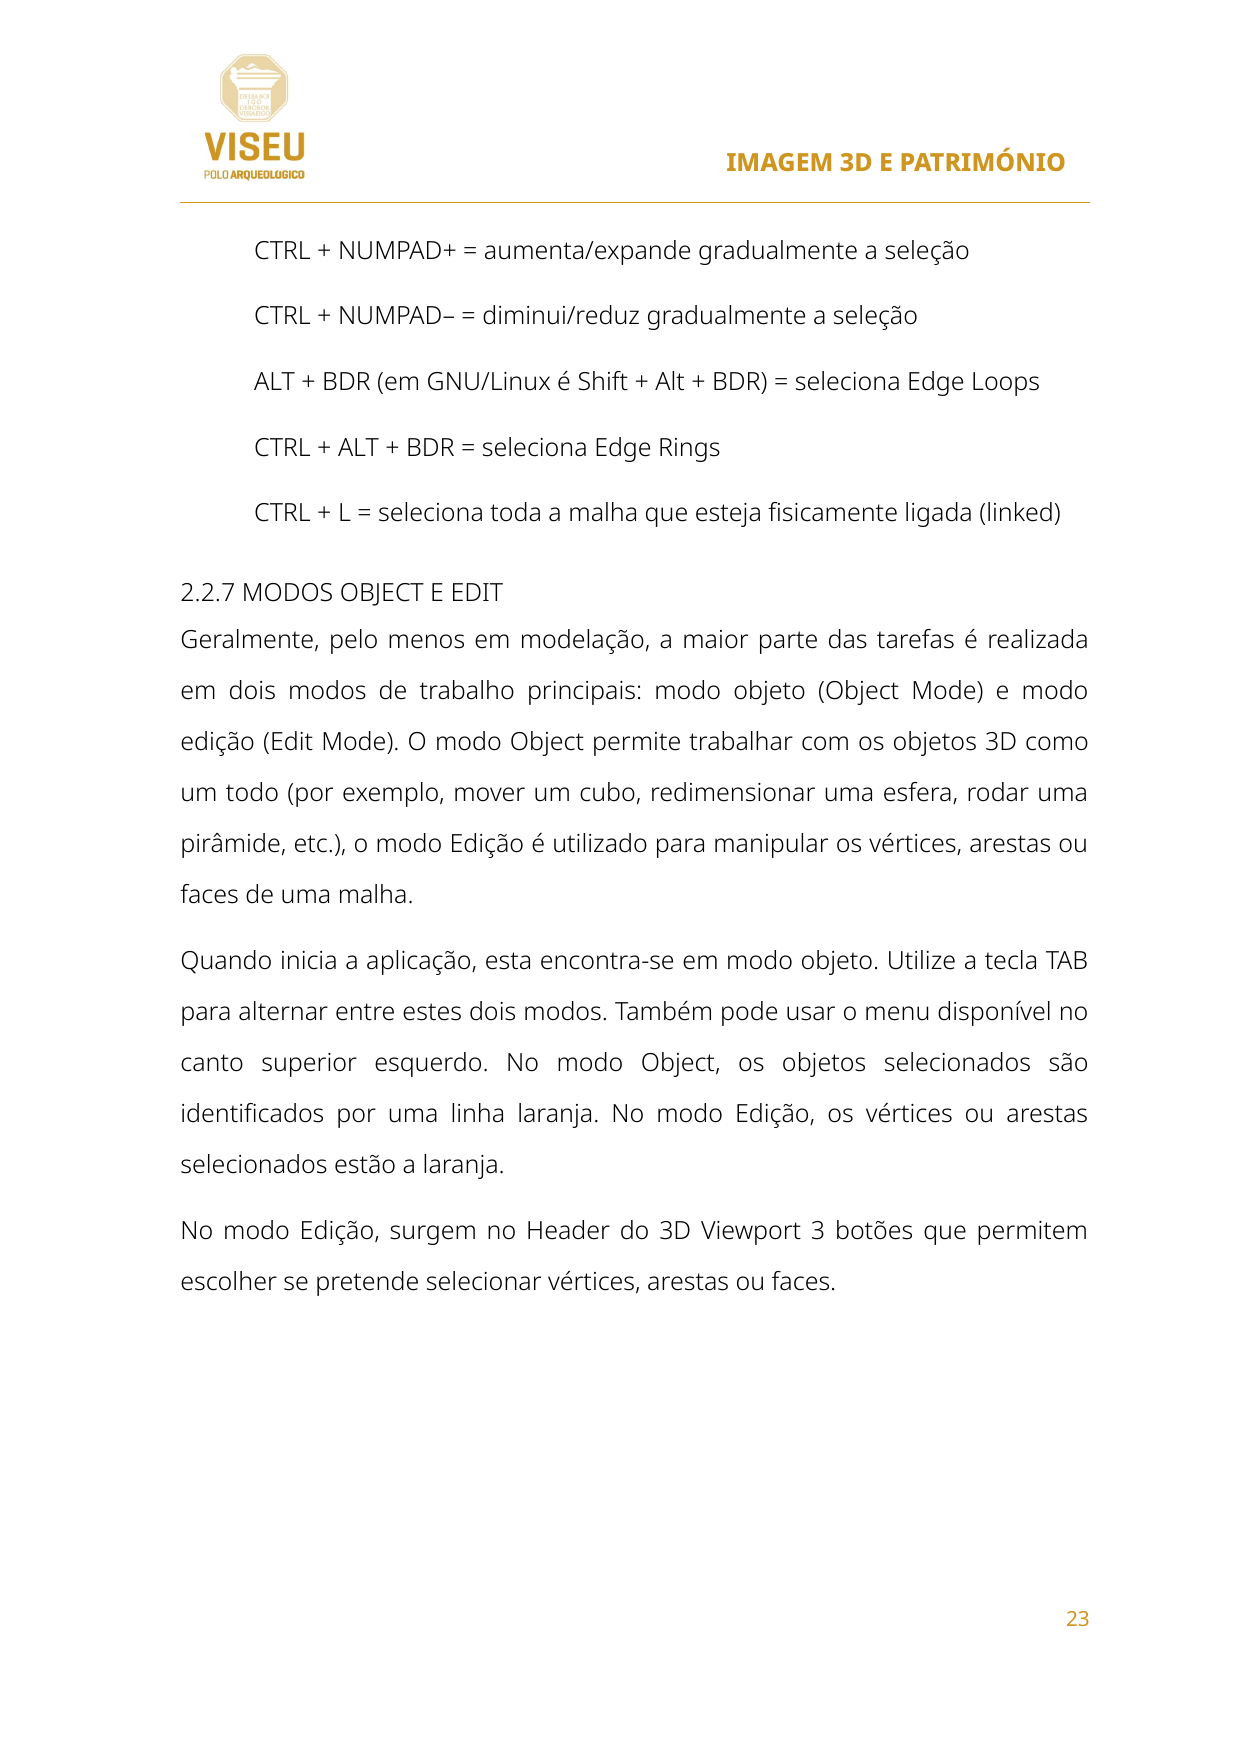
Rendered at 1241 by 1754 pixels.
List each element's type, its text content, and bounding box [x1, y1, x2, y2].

subtitle 2.2.7 Modos Object e Edit [180, 575, 1090, 609]
text CTRL + NUMPAD– = diminui/reduz gradualmente a seleção [180, 298, 1090, 332]
text Geralmente, pelo menos em modelação, a maior parte das tarefas é realizada em dois modos de trabalho principais: modo objeto (Object Mode) e modo edição (Edit Mode). O modo Object permite trabalhar com os objetos 3D como um todo (por exemplo, mover um cubo, redimensionar uma esfera, rodar uma pirâmide, etc.), o modo Edição é utilizado para manipular os vértices, arestas ou faces de uma malha. [180, 622, 1090, 911]
text Quando inicia a aplicação, esta encontra-se em modo objeto. Utilize a tecla TAB para alternar entre estes dois modos. Também pode usar o menu disponível no canto superior esquerdo. No modo Object, os objetos selecionados são identificados por uma linha laranja. No modo Edição, os vértices ou arestas selecionados estão a laranja. [180, 942, 1090, 1181]
text No modo Edição, surgem no Header do 3D Viewport 3 botões que permitem escolher se pretende selecionar vértices, arestas ou faces. [180, 1212, 1090, 1297]
text ALT + BDR (em GNU/Linux é Shift + Alt + BDR) = seleciona Edge Loops [180, 364, 1090, 398]
text CTRL + NUMPAD+ = aumenta/expande gradualmente a seleção [180, 232, 1090, 266]
text CTRL + L = seleciona toda a malha que esteja fisicamente ligada (linked) [180, 495, 1090, 529]
text CTRL + ALT + BDR = seleciona Edge Rings [180, 429, 1090, 463]
